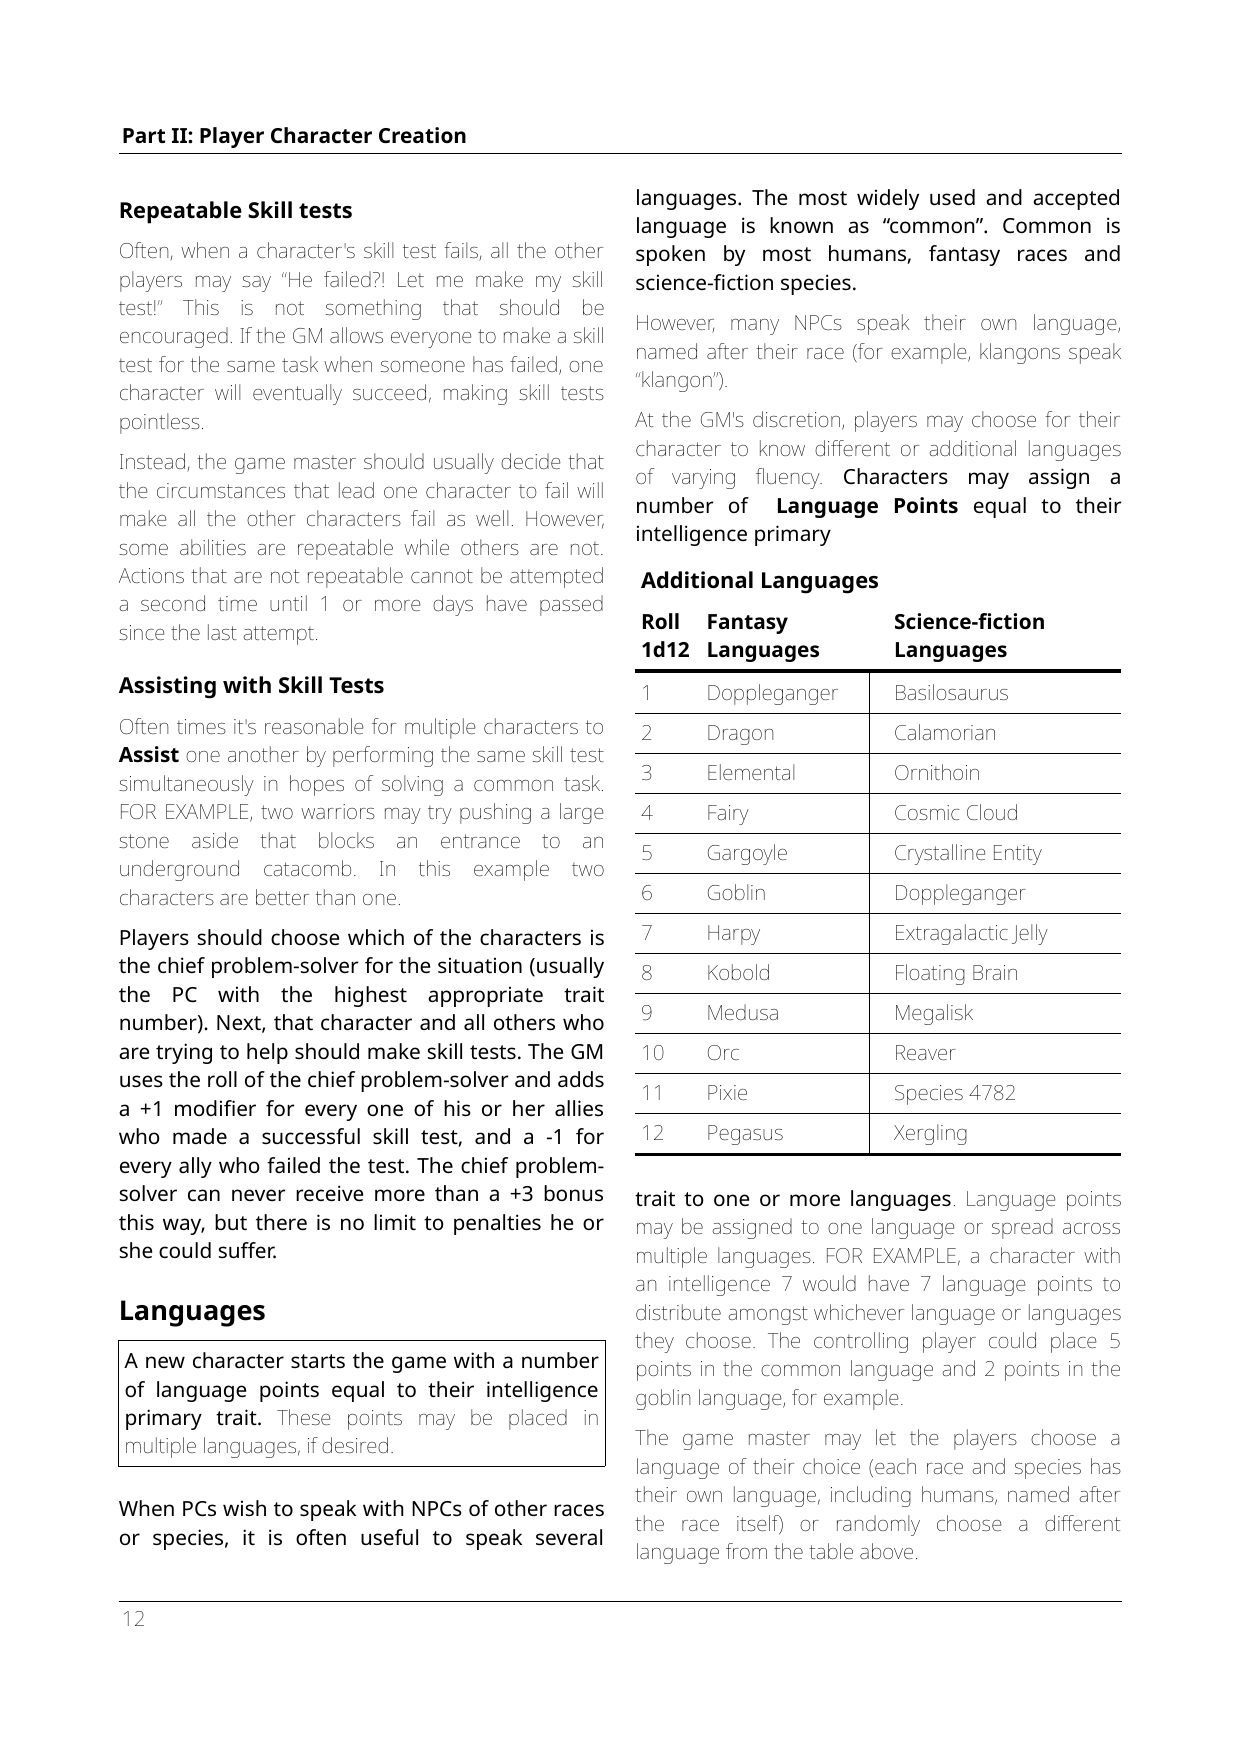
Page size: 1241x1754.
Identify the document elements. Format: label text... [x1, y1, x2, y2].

text Players should choose which of the characters is the chief problem-solver for the situation (usually the PC with the highest appropriate trait number). Next, that character and all others who are trying to help should make skill tests. The GM uses the roll of the chief problem-solver and adds a +1 modifier for every one of his or her allies who made a successful skill test, and a -1 for every ally who failed the test. The chief problem-solver can never receive more than a +3 bonus this way, but there is no limit to penalties he or she could suffer. [118, 923, 605, 1264]
table_cell [870, 673, 888, 712]
table_cell [870, 954, 888, 992]
table_cell Fairy [701, 794, 869, 832]
table_header Additional Languages [635, 560, 1121, 601]
table_cell 1 [635, 673, 701, 712]
table_cell Cosmic Cloud [888, 794, 1121, 832]
table_cell Xergling [888, 1114, 1121, 1152]
table_cell Reaver [888, 1034, 1121, 1072]
table_cell Science-fiction Languages [888, 601, 1121, 669]
table_cell [870, 1114, 888, 1152]
text At the GM's discretion, players may choose for their character to know different or additional languages of varying fluency. Characters may assign a number of Language Points equal to their intelligence primary [635, 406, 1122, 548]
table_cell [870, 994, 888, 1032]
table_cell Pixie [701, 1074, 869, 1112]
text The game master may let the players choose a language of their choice (each race and species has their own language, including humans, named after the race itself) or randomly choose a different language from the table above. [635, 1423, 1122, 1566]
table_cell Doppleganger [701, 673, 869, 712]
table_cell Basilosaurus [888, 673, 1121, 712]
table_cell [870, 601, 888, 669]
table_cell 8 [635, 954, 701, 992]
table_cell 6 [635, 874, 701, 912]
text Assisting with Skill Tests [118, 670, 605, 700]
table_cell Fantasy Languages [701, 601, 869, 669]
table_cell 11 [635, 1074, 701, 1112]
table_cell Extragalactic Jelly [888, 914, 1121, 952]
table_cell 3 [635, 754, 701, 792]
table_cell Floating Brain [888, 954, 1121, 992]
table_cell Goblin [701, 874, 869, 912]
table_cell Dragon [701, 714, 869, 752]
table_header A new character starts the game with a number of language points equal to their intelligence primary trait. These points may be placed in multiple languages, if desired. [119, 1341, 605, 1466]
table_cell Calamorian [888, 714, 1121, 752]
table_cell Gargoyle [701, 834, 869, 872]
table_cell 10 [635, 1034, 701, 1072]
text When PCs wish to speak with NPCs of other races or species, it is often useful to speak several [118, 1494, 605, 1551]
table_cell [870, 1074, 888, 1112]
table_cell [870, 914, 888, 952]
text However, many NPCs speak their own language, named after their race (for example, klangons speak “klangon”). [635, 308, 1122, 394]
table_cell [870, 834, 888, 872]
text Repeatable Skill tests [118, 194, 605, 224]
table_cell [870, 874, 888, 912]
table_cell Kobold [701, 954, 869, 992]
table_cell [870, 754, 888, 792]
table_cell [870, 1034, 888, 1072]
table_cell Roll 1d12 [635, 601, 701, 669]
table_cell 12 [635, 1114, 701, 1152]
text trait to one or more languages. Language points may be assigned to one language or spread across multiple languages. FOR EXAMPLE, a character with an intelligence 7 would have 7 language points to distribute amongst whichever language or languages they choose. The controlling player could place 5 points in the common language and 2 points in the goblin language, for example. [635, 1156, 1122, 1411]
text Often times it's reasonable for multiple characters to Assist one another by performing the same skill test simultaneously in hopes of solving a common task. FOR EXAMPLE, two warriors may try pushing a large stone aside that blocks an entrance to an underground catacomb. In this example two characters are better than one. [118, 712, 605, 911]
table_cell Ornithoin [888, 754, 1121, 792]
table_cell Orc [701, 1034, 869, 1072]
table_cell Pegasus [701, 1114, 869, 1152]
table_cell Harpy [701, 914, 869, 952]
table_cell 9 [635, 994, 701, 1032]
table_cell Medusa [701, 994, 869, 1032]
table_cell Crystalline Entity [888, 834, 1121, 872]
table_cell 4 [635, 794, 701, 832]
table_cell Doppleganger [888, 874, 1121, 912]
text languages. The most widely used and accepted language is known as “common”. Common is spoken by most humans, fantasy races and science-fiction species. [635, 183, 1122, 296]
text Instead, the game master should usually decide that the circumstances that lead one character to fail will make all the other characters fail as well. However, some abilities are repeatable while others are not. Actions that are not repeatable cannot be attempted a second time until 1 or more days have passed since the last attempt. [118, 447, 605, 646]
table_cell 5 [635, 834, 701, 872]
table_cell 7 [635, 914, 701, 952]
table_cell Species 4782 [888, 1074, 1121, 1112]
table_cell Megalisk [888, 994, 1121, 1032]
text Often, when a character's skill test fails, all the other players may say “He failed?! Let me make my skill test!” This is not something that should be encouraged. If the GM allows everyone to make a skill test for the same task when someone has failed, one character will eventually succeed, making skill tests pointless. [118, 236, 605, 435]
table_cell [870, 794, 888, 832]
table_cell 2 [635, 714, 701, 752]
table_cell Elemental [701, 754, 869, 792]
subtitle Languages [118, 1291, 605, 1328]
table_cell [870, 714, 888, 752]
